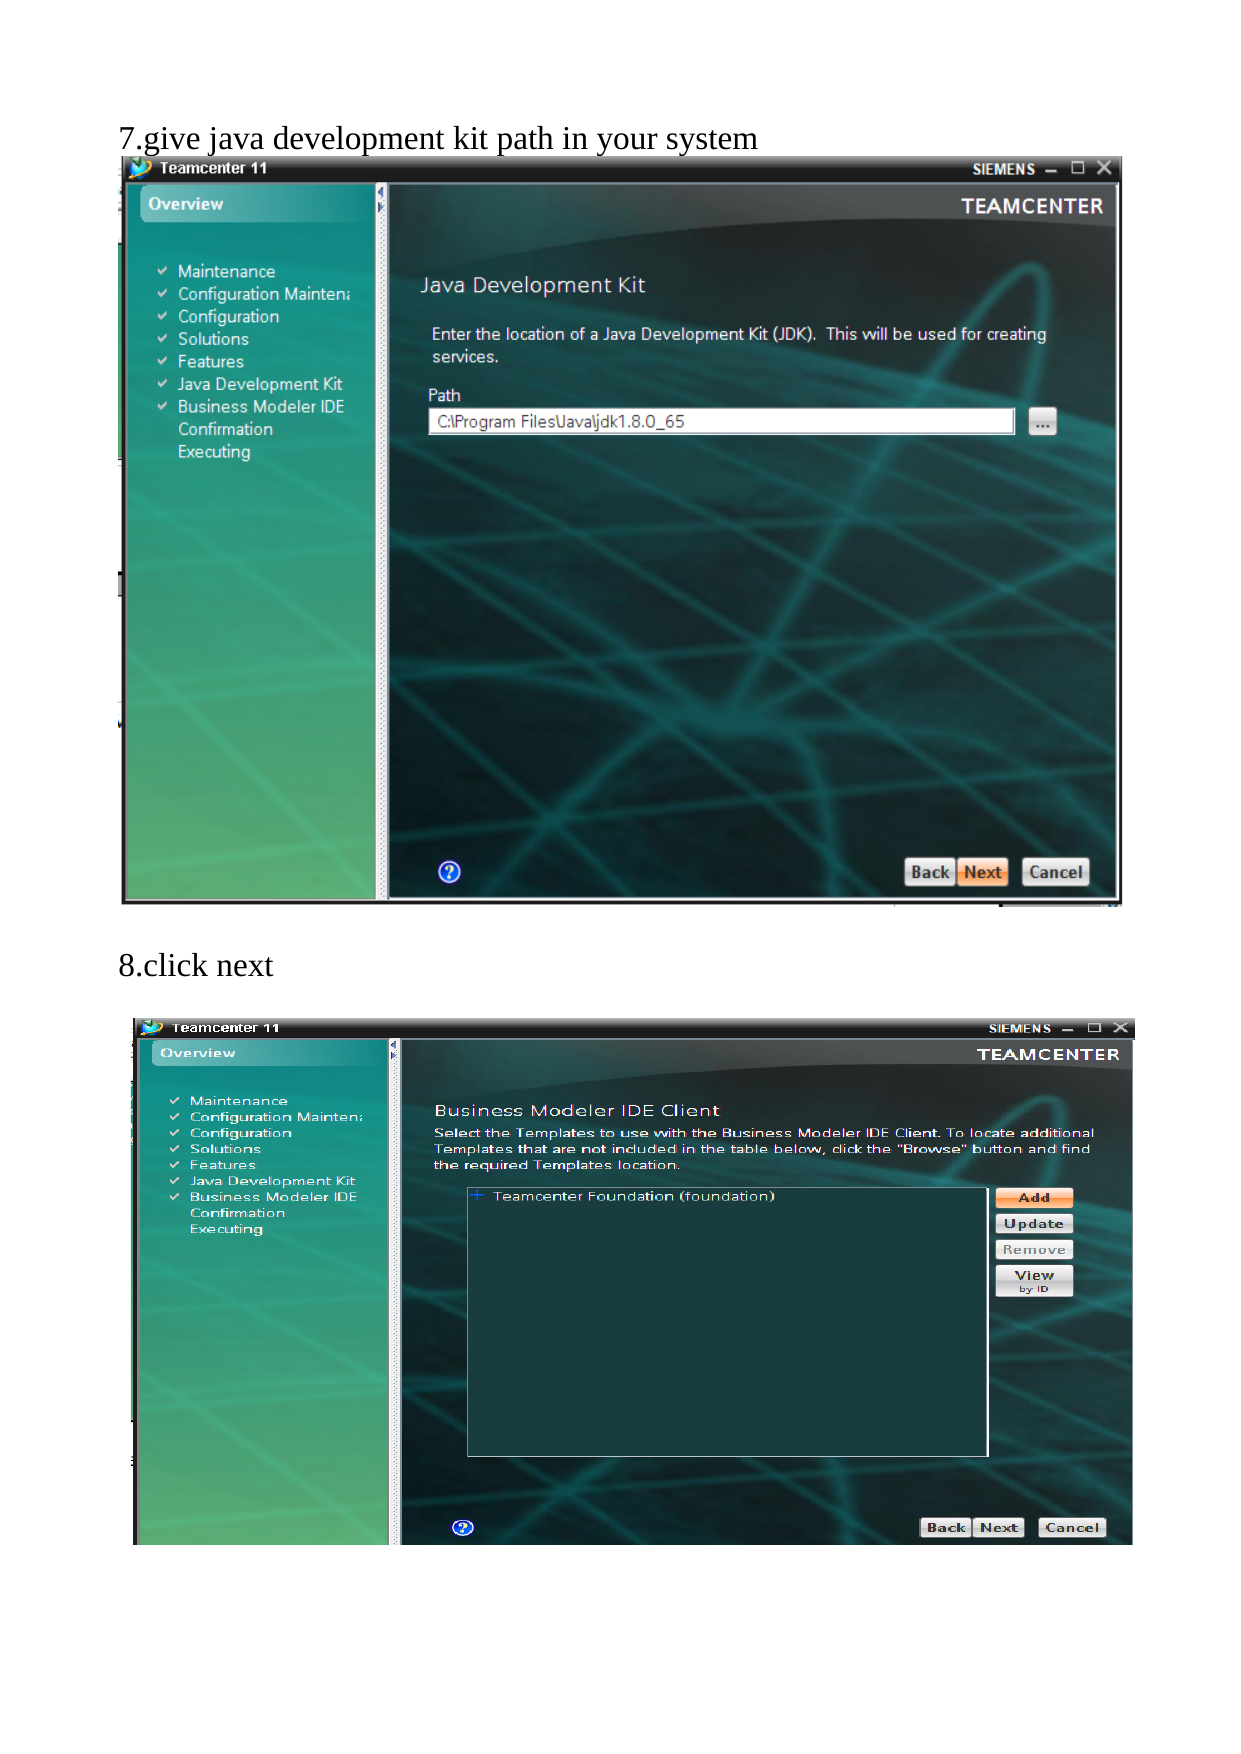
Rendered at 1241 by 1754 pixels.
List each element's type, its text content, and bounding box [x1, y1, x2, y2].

picture [130, 1018, 1135, 1545]
picture [118, 156, 1123, 907]
text 8.click next [118, 945, 1122, 983]
text 7.give java development kit path in your system [118, 118, 1122, 156]
